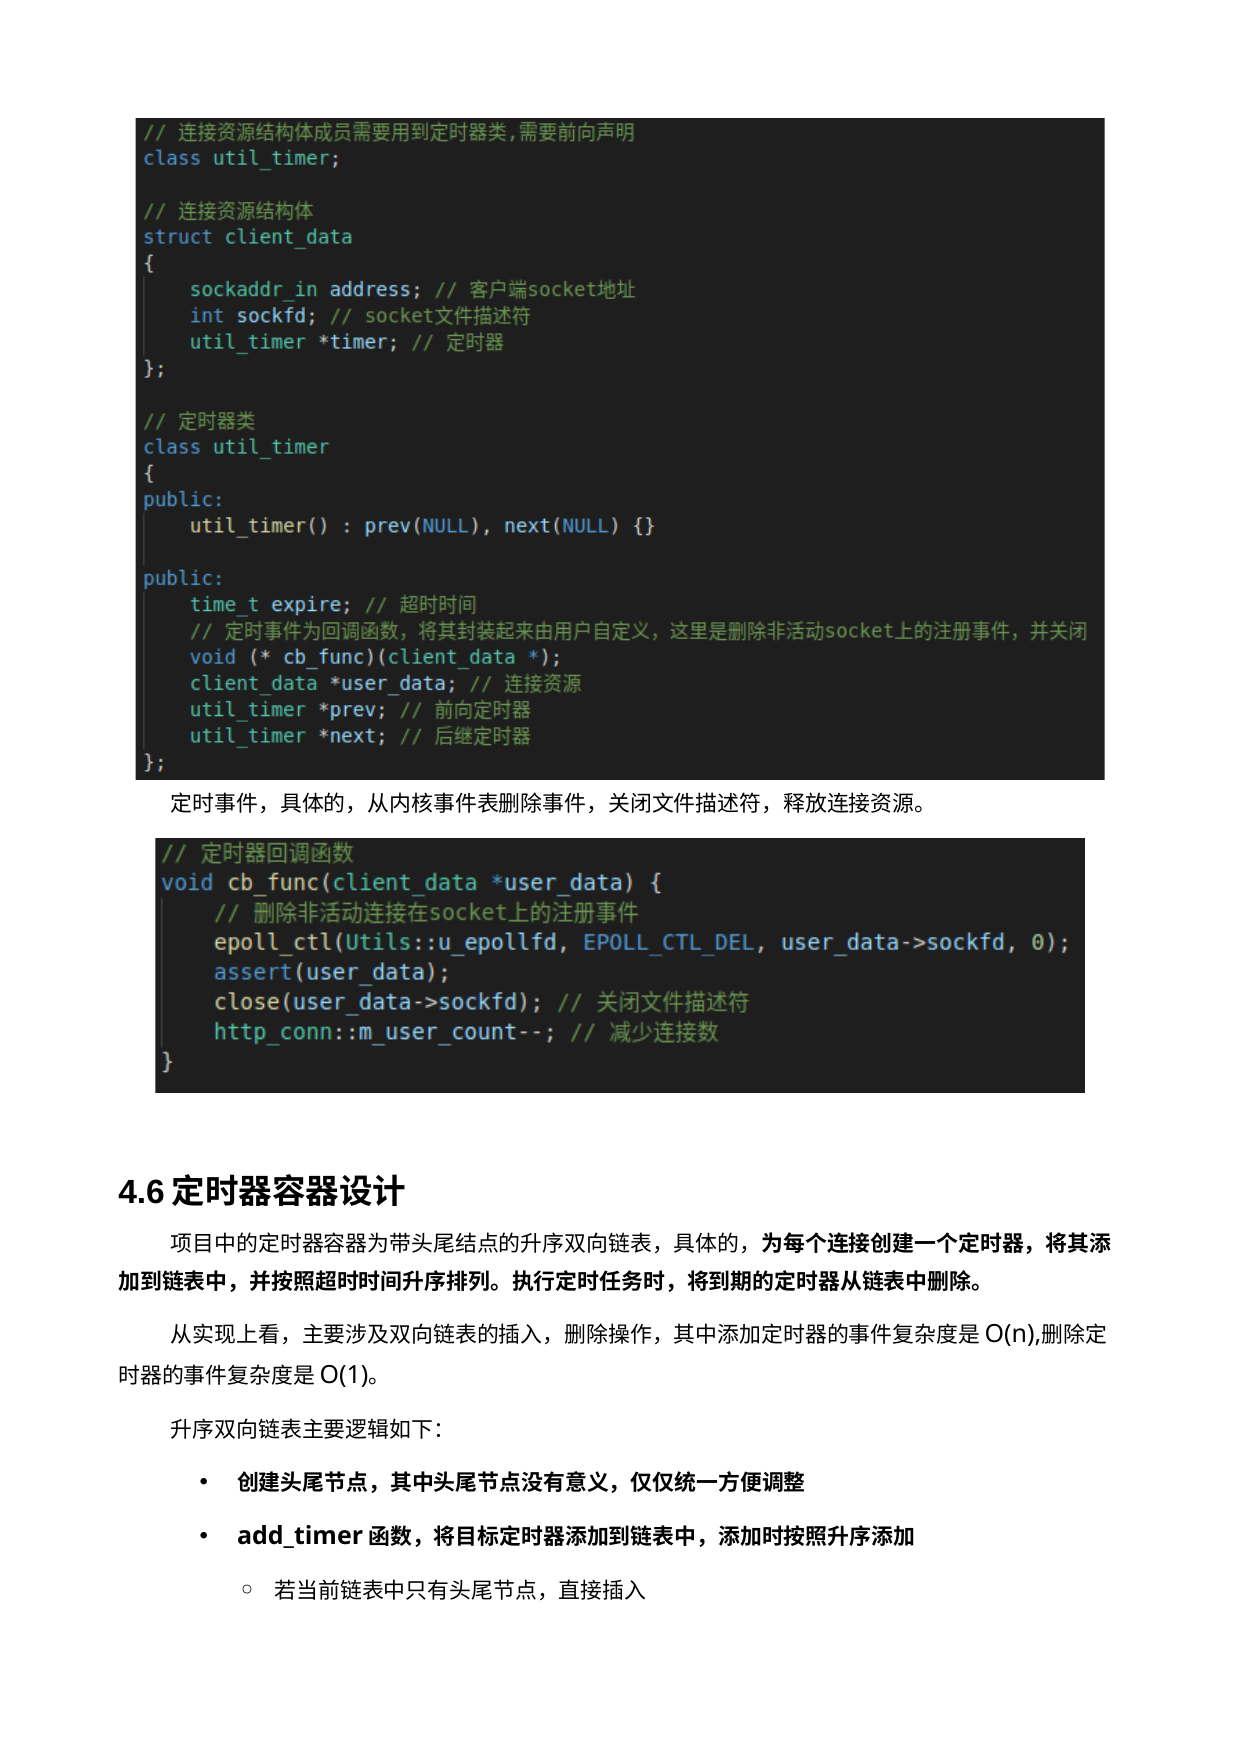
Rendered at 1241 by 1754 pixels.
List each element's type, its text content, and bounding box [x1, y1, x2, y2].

subtitle 4.6定时器容器设计 [118, 1165, 1122, 1213]
picture [155, 838, 1085, 1093]
list 若当前链表中只有头尾节点，直接插入 [237, 1573, 1122, 1604]
text 项目中的定时器容器为带头尾结点的升序双向链表，具体的，为每个连接创建一个定时器，将其添加到链表中，并按照超时时间升序排列。执行定时任务时，将到期的定时器从链表中删除。 [118, 1226, 1122, 1295]
text 升序双向链表主要逻辑如下： [118, 1412, 1122, 1444]
text 定时事件，具体的，从内核事件表删除事件，关闭文件描述符，释放连接资源。 [118, 118, 1122, 817]
text 从实现上看，主要涉及双向链表的插入，删除操作，其中添加定时器的事件复杂度是O(n),删除定时器的事件复杂度是O(1)。 [118, 1316, 1122, 1391]
picture [135, 118, 1105, 780]
list 创建头尾节点，其中头尾节点没有意义，仅仅统一方便调整 [199, 1465, 1122, 1497]
list add_timer函数，将目标定时器添加到链表中，添加时按照升序添加 [199, 1517, 1122, 1551]
